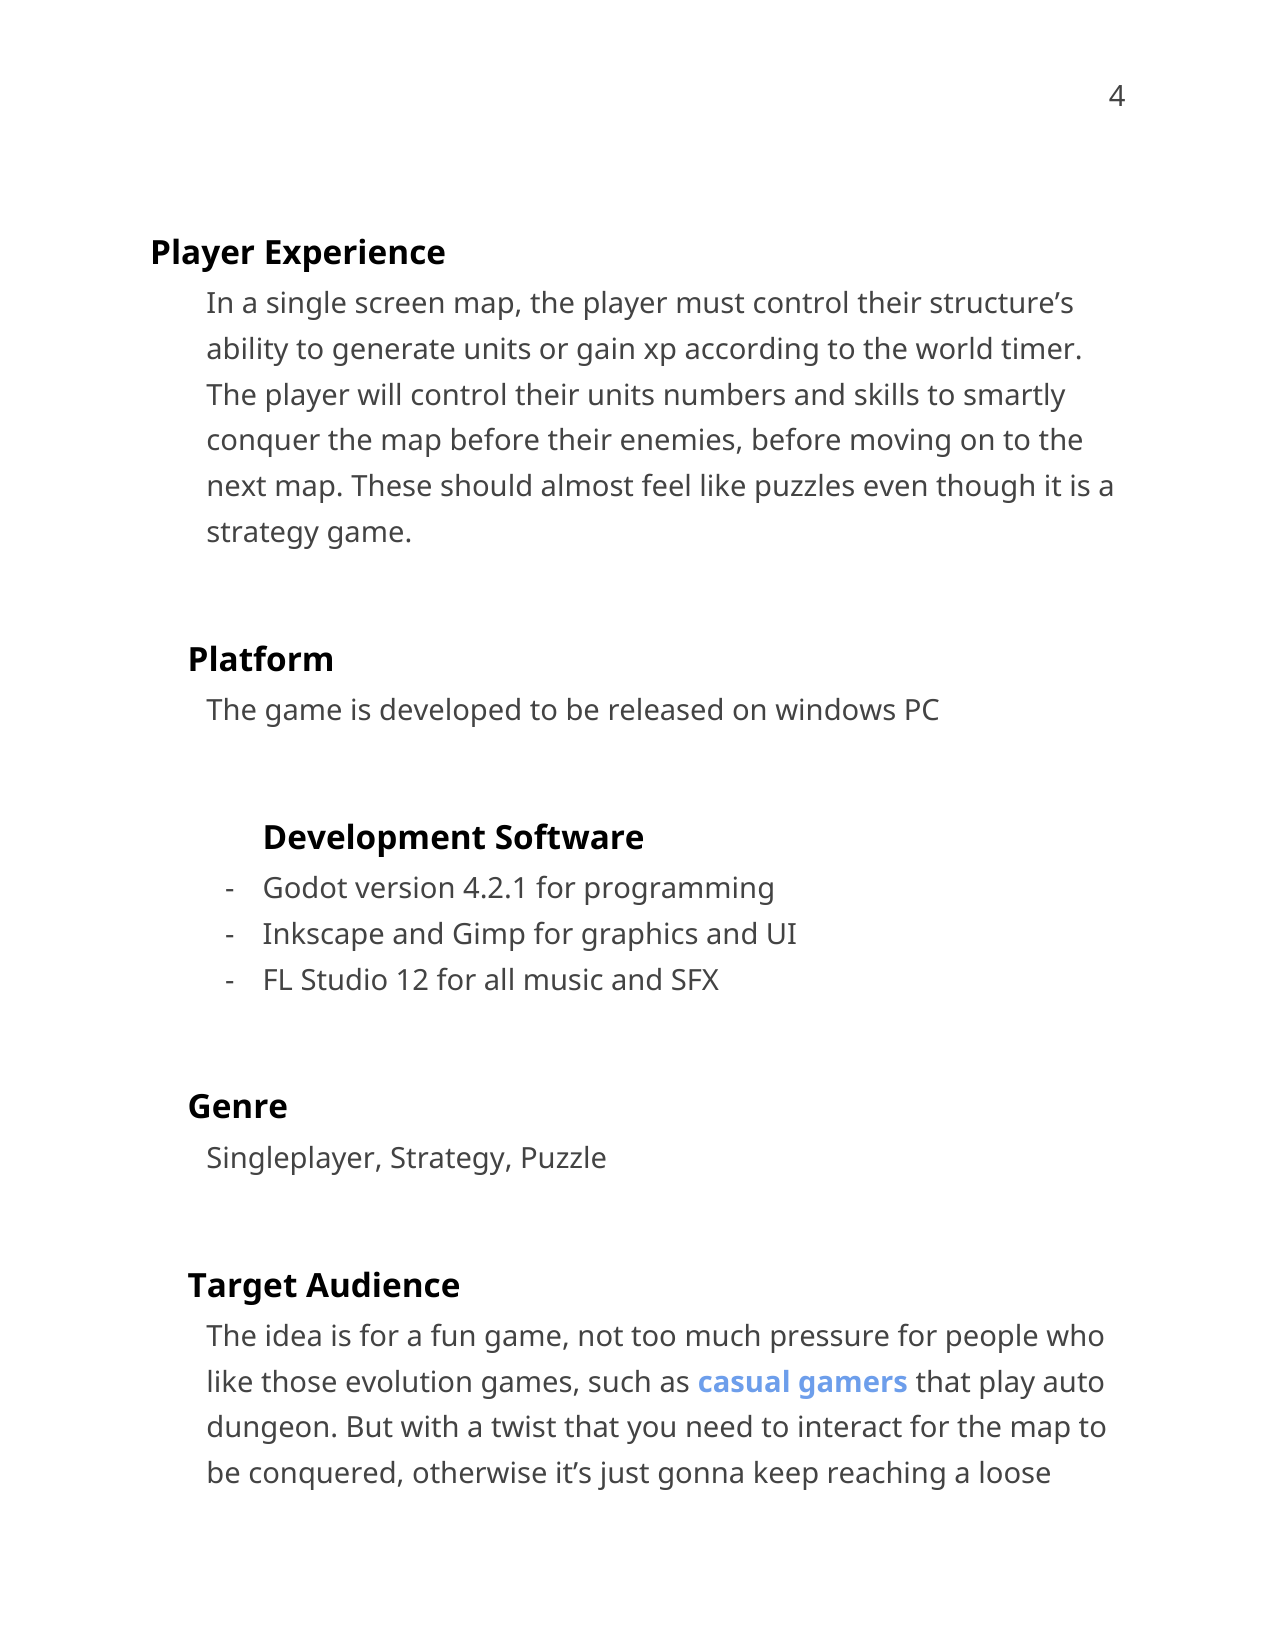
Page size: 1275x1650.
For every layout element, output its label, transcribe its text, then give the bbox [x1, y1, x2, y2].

subtitle Development Software [225, 814, 1125, 859]
text In a single screen map, the player must control their structure’s ability to generate units or gain xp according to the world timer. The player will control their units numbers and skills to smartly conquer the map before their enemies, before moving on to the next map. These should almost feel like puzzles even though it is a strategy game. [206, 283, 1125, 551]
subtitle Target Audience [187, 1262, 1125, 1307]
subtitle Player Experience [150, 229, 1125, 274]
text The game is developed to be released on windows PC [206, 689, 1125, 729]
list Godot version 4.2.1 for programming [225, 867, 1125, 907]
subtitle Genre [187, 1083, 1125, 1129]
subtitle Platform [187, 635, 1125, 681]
list Inkscape and Gimp for graphics and UI [225, 913, 1125, 953]
list FL Studio 12 for all music and SFX [225, 959, 1125, 998]
text The idea is for a fun game, not too much pressure for people who like those evolution games, such as casual gamers that play auto dungeon. But with a twist that you need to interact for the map to be conquered, otherwise it’s just gonna keep reaching a loose [206, 1315, 1125, 1492]
text Singleplayer, Strategy, Puzzle [206, 1137, 1125, 1177]
